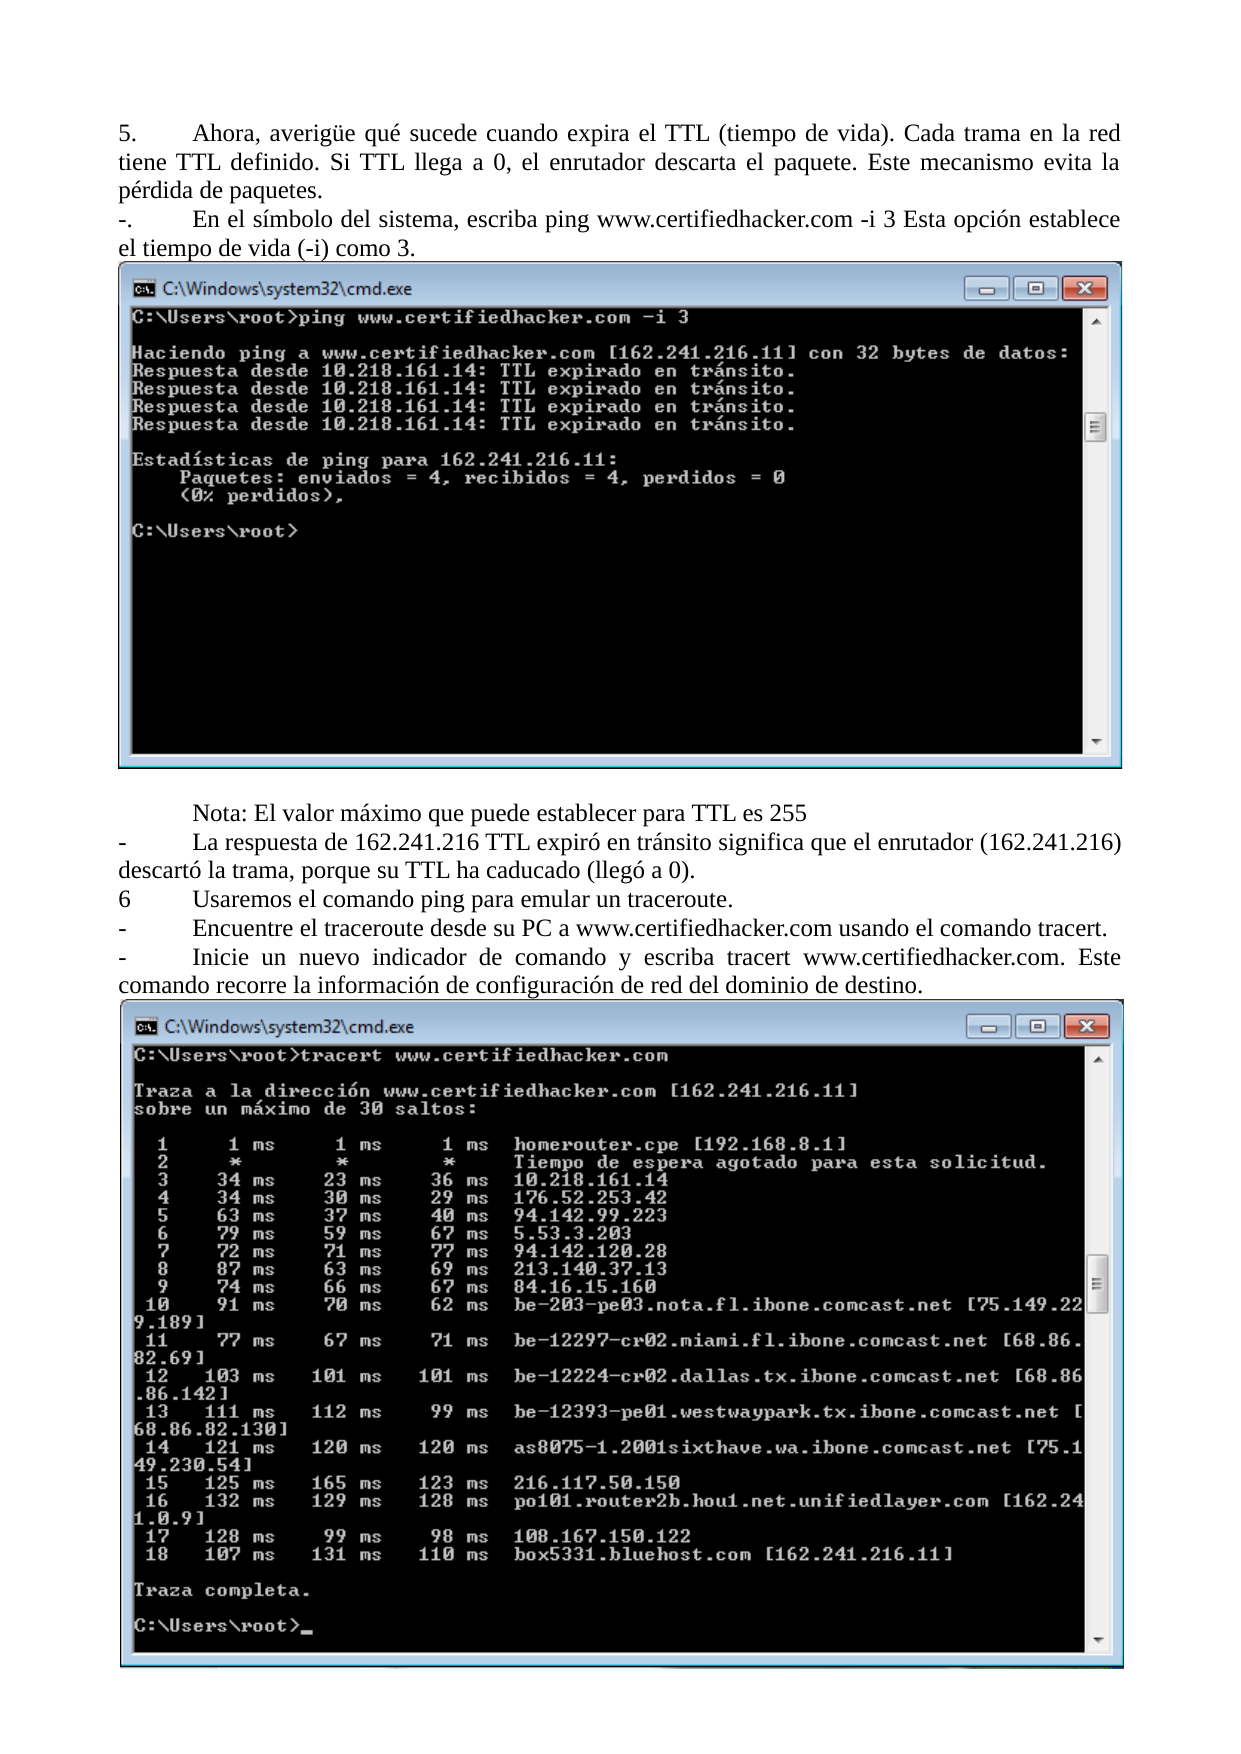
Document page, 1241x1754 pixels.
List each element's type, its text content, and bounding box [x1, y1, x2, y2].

text Nota: El valor máximo que puede establecer para TTL es 255 [118, 798, 1122, 827]
text 5. Ahora, averigüe qué sucede cuando expira el TTL (tiempo de vida). Cada trama en la red tiene TTL definido. Si TTL llega a 0, el enrutador descarta el paquete. Este mecanismo evita la pérdida de paquetes. [118, 118, 1122, 204]
text -. En el símbolo del sistema, escriba ping www.certifiedhacker.com -i 3 Esta opción establece el tiempo de vida (-i) como 3. [118, 204, 1122, 261]
picture [118, 261, 1123, 769]
text - Inicie un nuevo indicador de comando y escriba tracert www.certifiedhacker.com. Este comando recorre la información de configuración de red del dominio de destino. [118, 942, 1122, 999]
text 6 Usaremos el comando ping para emular un traceroute. [118, 884, 1122, 913]
text - Encuentre el traceroute desde su PC a www.certifiedhacker.com usando el comando tracert. [118, 913, 1122, 942]
text - La respuesta de 162.241.216 TTL expiró en tránsito significa que el enrutador (162.241.216) descartó la trama, porque su TTL ha caducado (llegó a 0). [118, 827, 1122, 884]
picture [120, 999, 1124, 1669]
